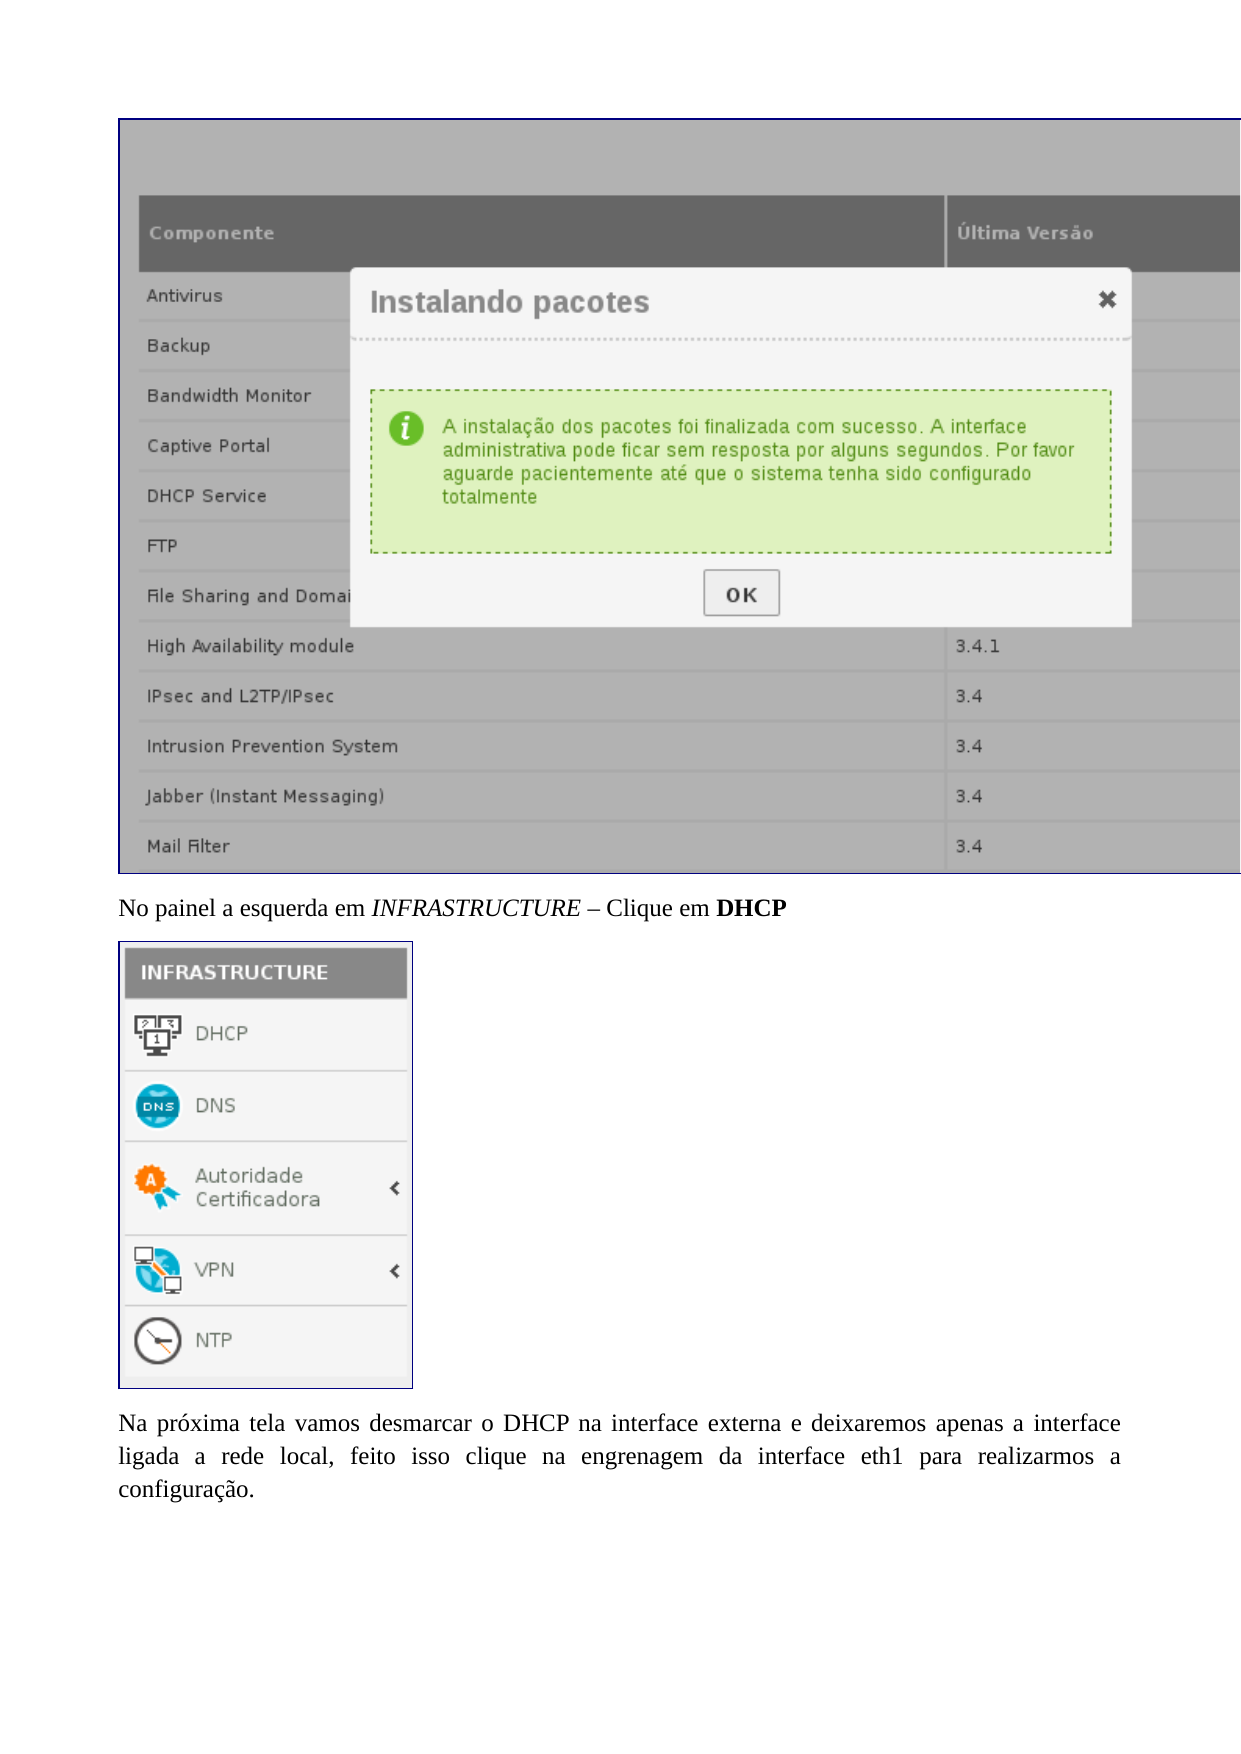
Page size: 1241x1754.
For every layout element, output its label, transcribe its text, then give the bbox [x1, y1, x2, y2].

picture [120, 942, 412, 1388]
text Na próxima tela vamos desmarcar o DHCP na interface externa e deixaremos apenas a interface ligada a rede local, feito isso clique na engrenagem da interface eth1 para realizarmos a configuração. [118, 1408, 1122, 1503]
picture [120, 120, 1241, 873]
text No painel a esquerda em INFRASTRUCTURE – Clique em DHCP [118, 893, 1122, 922]
